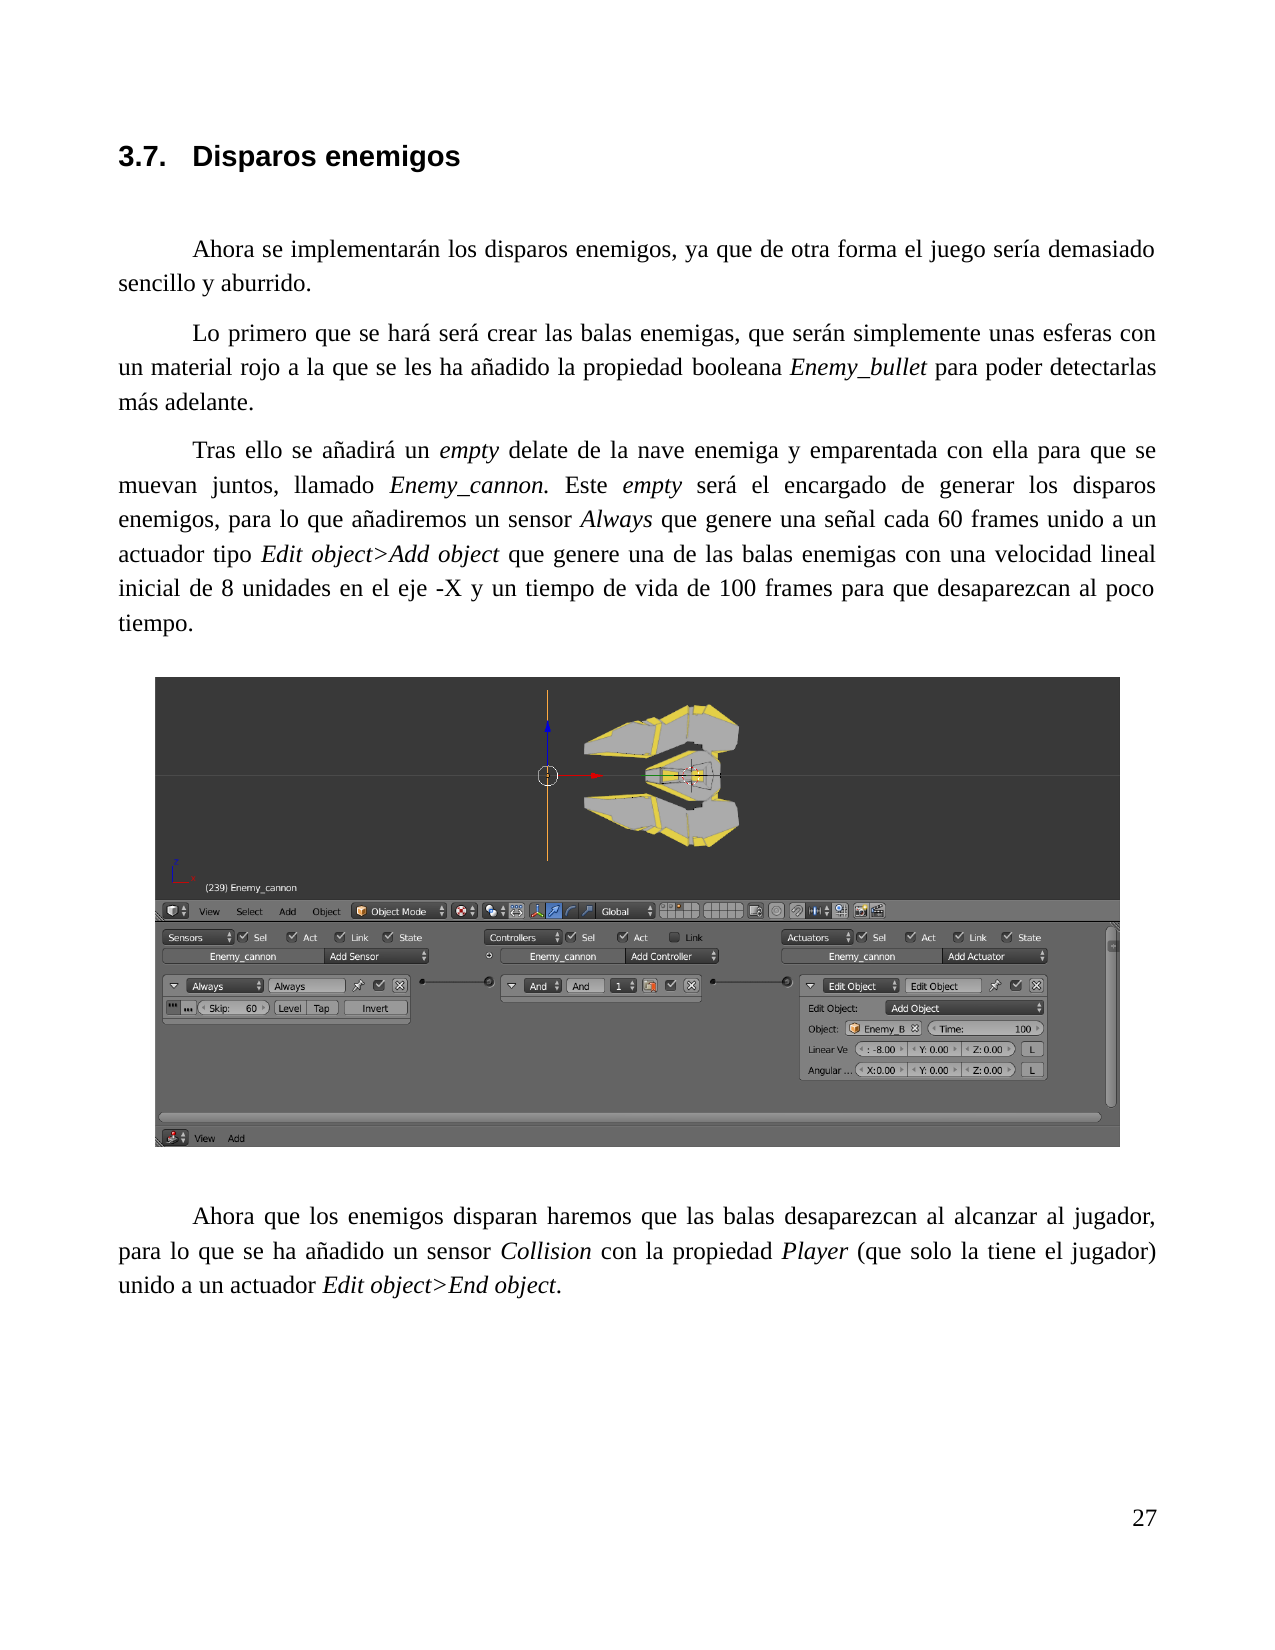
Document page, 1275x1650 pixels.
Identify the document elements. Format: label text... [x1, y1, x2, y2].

text Ahora se implementarán los disparos enemigos, ya que de otra forma el juego sería demasiado sencillo y aburrido. [118, 234, 1157, 297]
picture [155, 677, 1120, 1147]
subtitle 3.7. Disparos enemigos [118, 139, 1157, 172]
text Lo primero que se hará será crear las balas enemigas, que serán simplemente unas esferas con un material rojo a la que se les ha añadido la propiedad booleana Enemy_bullet para poder detectarlas más adelante. [118, 318, 1157, 415]
text Tras ello se añadirá un empty delate de la nave enemiga y emparentada con ella para que se muevan juntos, llamado Enemy_cannon. Este empty será el encargado de generar los disparos enemigos, para lo que añadiremos un sensor Always que genere una señal cada 60 frames unido a un actuador tipo Edit object>Add object que genere una de las balas enemigas con una velocidad lineal inicial de 8 unidades en el eje -X y un tiempo de vida de 100 frames para que desaparezcan al poco tiempo. [118, 436, 1157, 637]
text Ahora que los enemigos disparan haremos que las balas desaparezcan al alcanzar al jugador, para lo que se ha añadido un sensor Collision con la propiedad Player (que solo la tiene el jugador) unido a un actuador Edit object>End object. [118, 1201, 1157, 1299]
